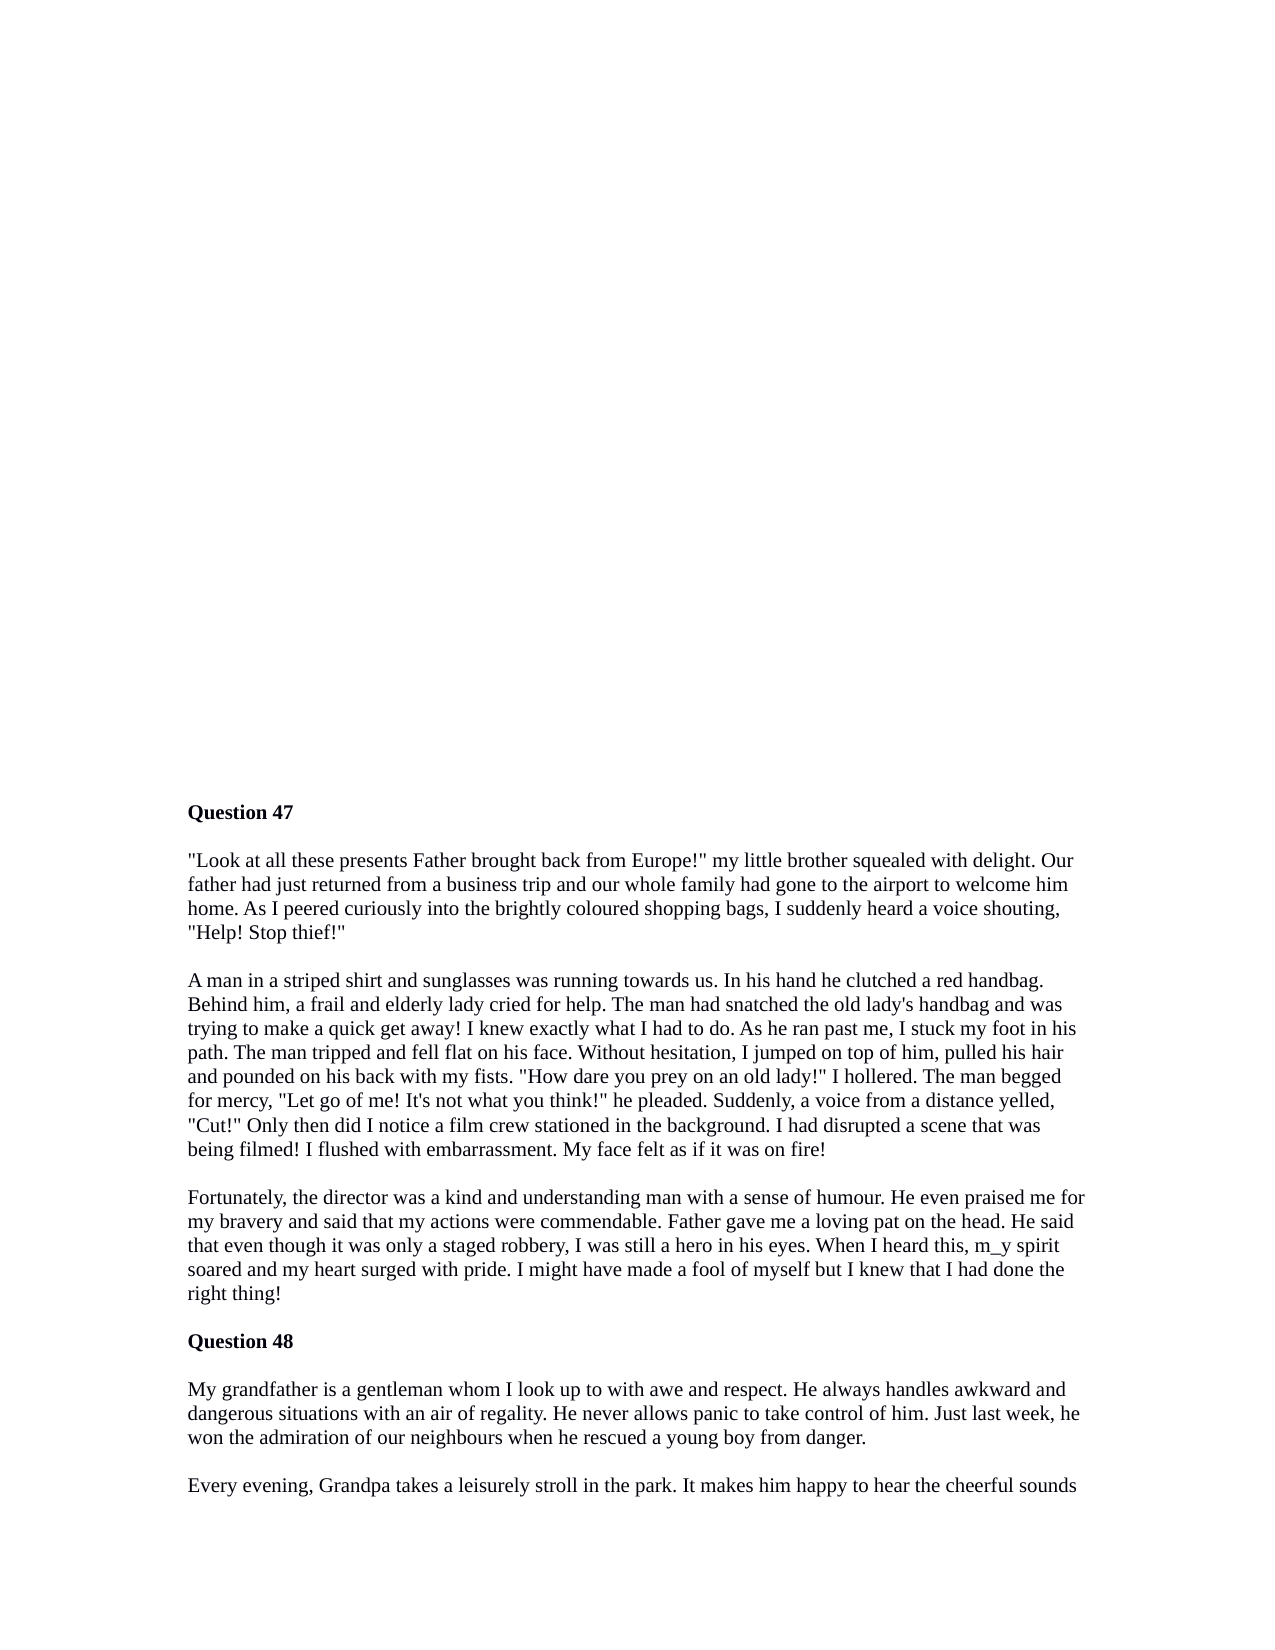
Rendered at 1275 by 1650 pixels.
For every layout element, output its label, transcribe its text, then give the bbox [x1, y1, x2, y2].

text Question 48 [187, 1329, 1087, 1353]
text Question 47 [187, 800, 1087, 824]
text "Look at all these presents Father brought back from Europe!" my little brother squealed with delight. Our father had just returned from a business trip and our whole family had gone to the airport to welcome him home. As I peered curiously into the brightly coloured shopping bags, I suddenly heard a voice shouting, "Help! Stop thief!" [187, 848, 1087, 944]
text A man in a striped shirt and sunglasses was running towards us. In his hand he clutched a red handbag. Behind him, a frail and elderly lady cried for help. The man had snatched the old lady's handbag and was trying to make a quick get away! I knew exactly what I had to do. As he ran past me, I stuck my foot in his path. The man tripped and fell flat on his face. Without hesitation, I jumped on top of him, pulled his hair and pounded on his back with my fists. "How dare you prey on an old lady!" I hollered. The man begged for mercy, "Let go of me! It's not what you think!" he pleaded. Suddenly, a voice from a distance yelled, "Cut!" Only then did I notice a film crew stationed in the background. I had disrupted a scene that was being filmed! I flushed with embarrassment. My face felt as if it was on fire! [187, 968, 1087, 1161]
text Fortunately, the director was a kind and understanding man with a sense of humour. He even praised me for my bravery and said that my actions were commendable. Father gave me a loving pat on the head. He said that even though it was only a staged robbery, I was still a hero in his eyes. When I heard this, m_y spirit soared and my heart surged with pride. I might have made a fool of myself but I knew that I had done the right thing! [187, 1185, 1087, 1305]
text Every evening, Grandpa takes a leisurely stroll in the park. It makes him happy to hear the cheerful sounds [187, 1473, 1087, 1497]
text My grandfather is a gentleman whom I look up to with awe and respect. He always handles awkward and dangerous situations with an air of regality. He never allows panic to take control of him. Just last week, he won the admiration of our neighbours when he rescued a young boy from danger. [187, 1377, 1087, 1449]
